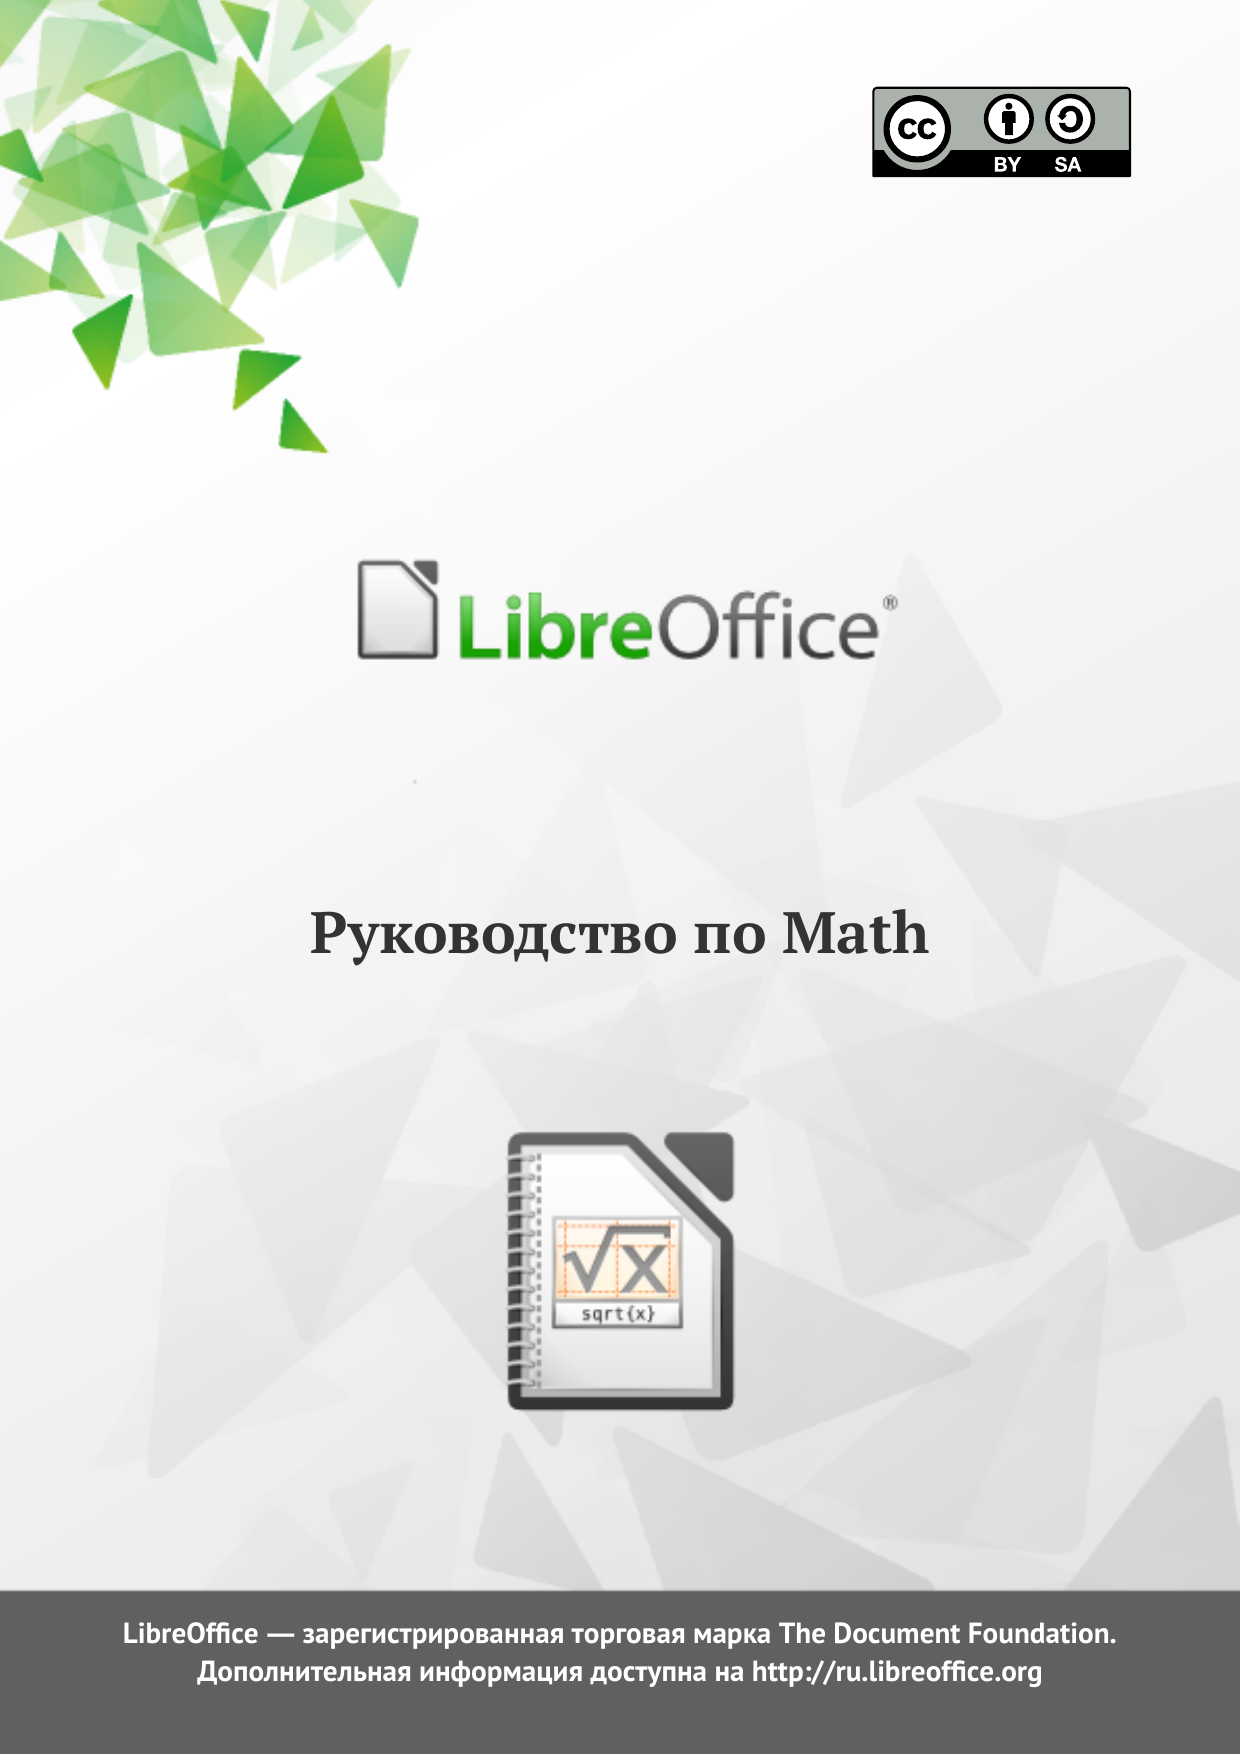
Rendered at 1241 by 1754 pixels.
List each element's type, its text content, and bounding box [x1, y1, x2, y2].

table_cell LibreOffice ― зарегистрированная торговая марка The Document Foundation. Дополнительная информация доступна на http://ru.libreoffice.org [0, 1609, 1240, 1721]
table_header [0, 0, 1240, 888]
table_cell Руководство по Math [0, 888, 1240, 1608]
